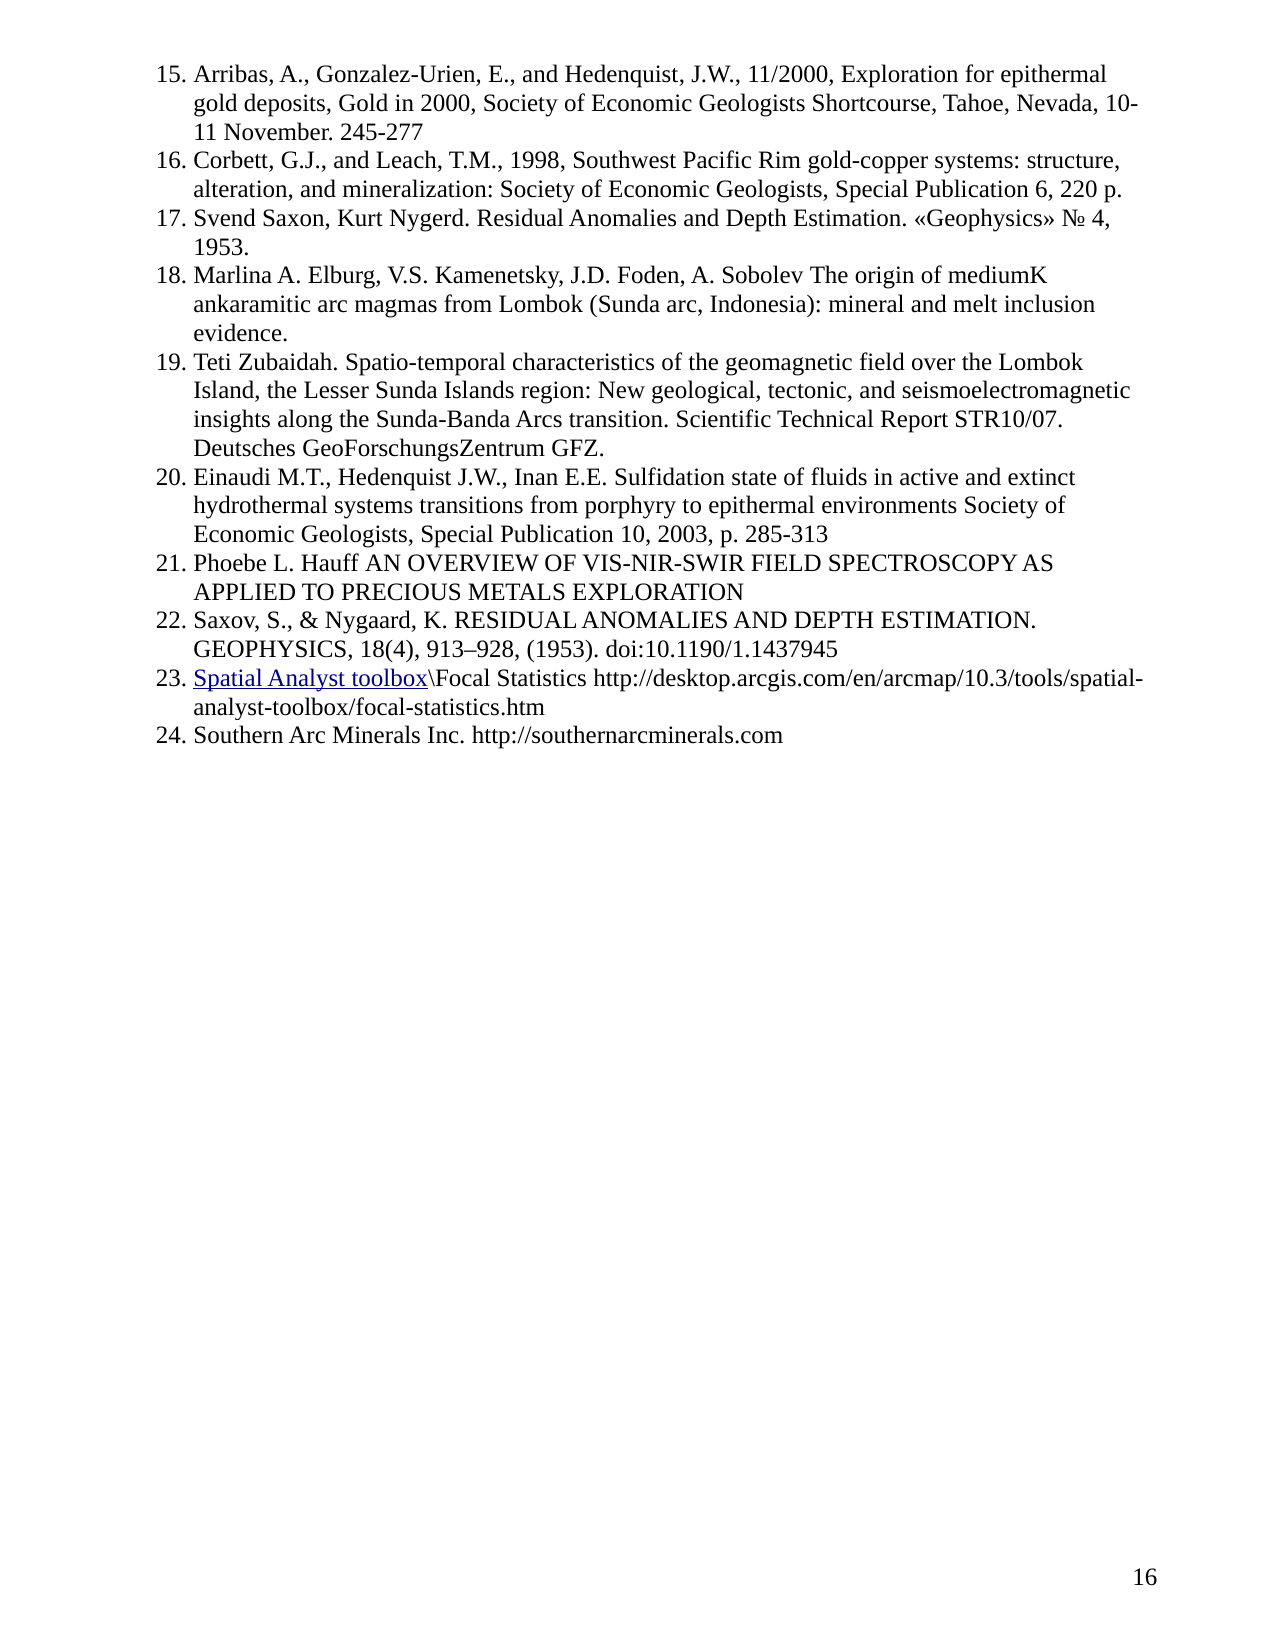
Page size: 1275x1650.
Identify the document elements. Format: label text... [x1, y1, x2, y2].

list Arribas, A., Gonzalez-Urien, E., and Hedenquist, J.W., 11/2000, Exploration for epithermal gold deposits, Gold in 2000, Society of Economic Geologists Shortcourse, Tahoe, Nevada, 10-11 November. 245-277 [156, 59, 1157, 145]
list Corbett, G.J., and Leach, T.M., 1998, Southwest Pacific Rim gold-copper systems: structure, alteration, and mineralization: Society of Economic Geologists, Special Publication 6, 220 р. [156, 145, 1157, 203]
list Southern Arc Minerals Inc. http://southernarcminerals.com [156, 720, 1157, 749]
list Phoebe L. Hauff AN OVERVIEW OF VIS-NIR-SWIR FIELD SPECTROSCOPY AS APPLIED TO PRECIOUS METALS EXPLORATION [156, 548, 1157, 605]
list Svend Saxon, Kurt Nygеrd. Residual Anomalies and Depth Estimation. «Geophysics» № 4, 1953. [156, 203, 1157, 260]
list Spatial Analyst toolbox\Focal Statistics http://desktop.arcgis.com/en/arcmap/10.3/tools/spatial-analyst-toolbox/focal-statistics.htm [156, 663, 1157, 720]
list Saxov, S., & Nygaard, K. RESIDUAL ANOMALIES AND DEPTH ESTIMATION. GEOPHYSICS, 18(4), 913–928, (1953). doi:10.1190/1.1437945 [156, 605, 1157, 663]
list Einaudi M.T., Hedenquist J.W., Inan E.E. Sulfidatiоn state of fluids in active and extinct hydrothermal systems transitions from porphyry to epithermal environments Society of Economic Geologists, Special Publication 10, 2003, p. 285-313 [156, 462, 1157, 548]
list Teti Zubaidah. Spatio-temporal characteristics of the geomagnetic field over the Lombok Island, the Lesser Sunda Islands region: New geological, tectonic, and seismoelectromagnetic insights along the Sunda-Banda Arcs transition. Scientific Technical Report STR10/07. Deutsches GeoForschungsZentrum GFZ. [156, 347, 1157, 462]
list Marlina A. Elburg, V.S. Kamenetsky, J.D. Foden, A. Sobolev The origin of mediumK ankaramitic arc magmas from Lombok (Sunda arc, Indonesia): mineral and melt inclusion evidence. [156, 260, 1157, 347]
